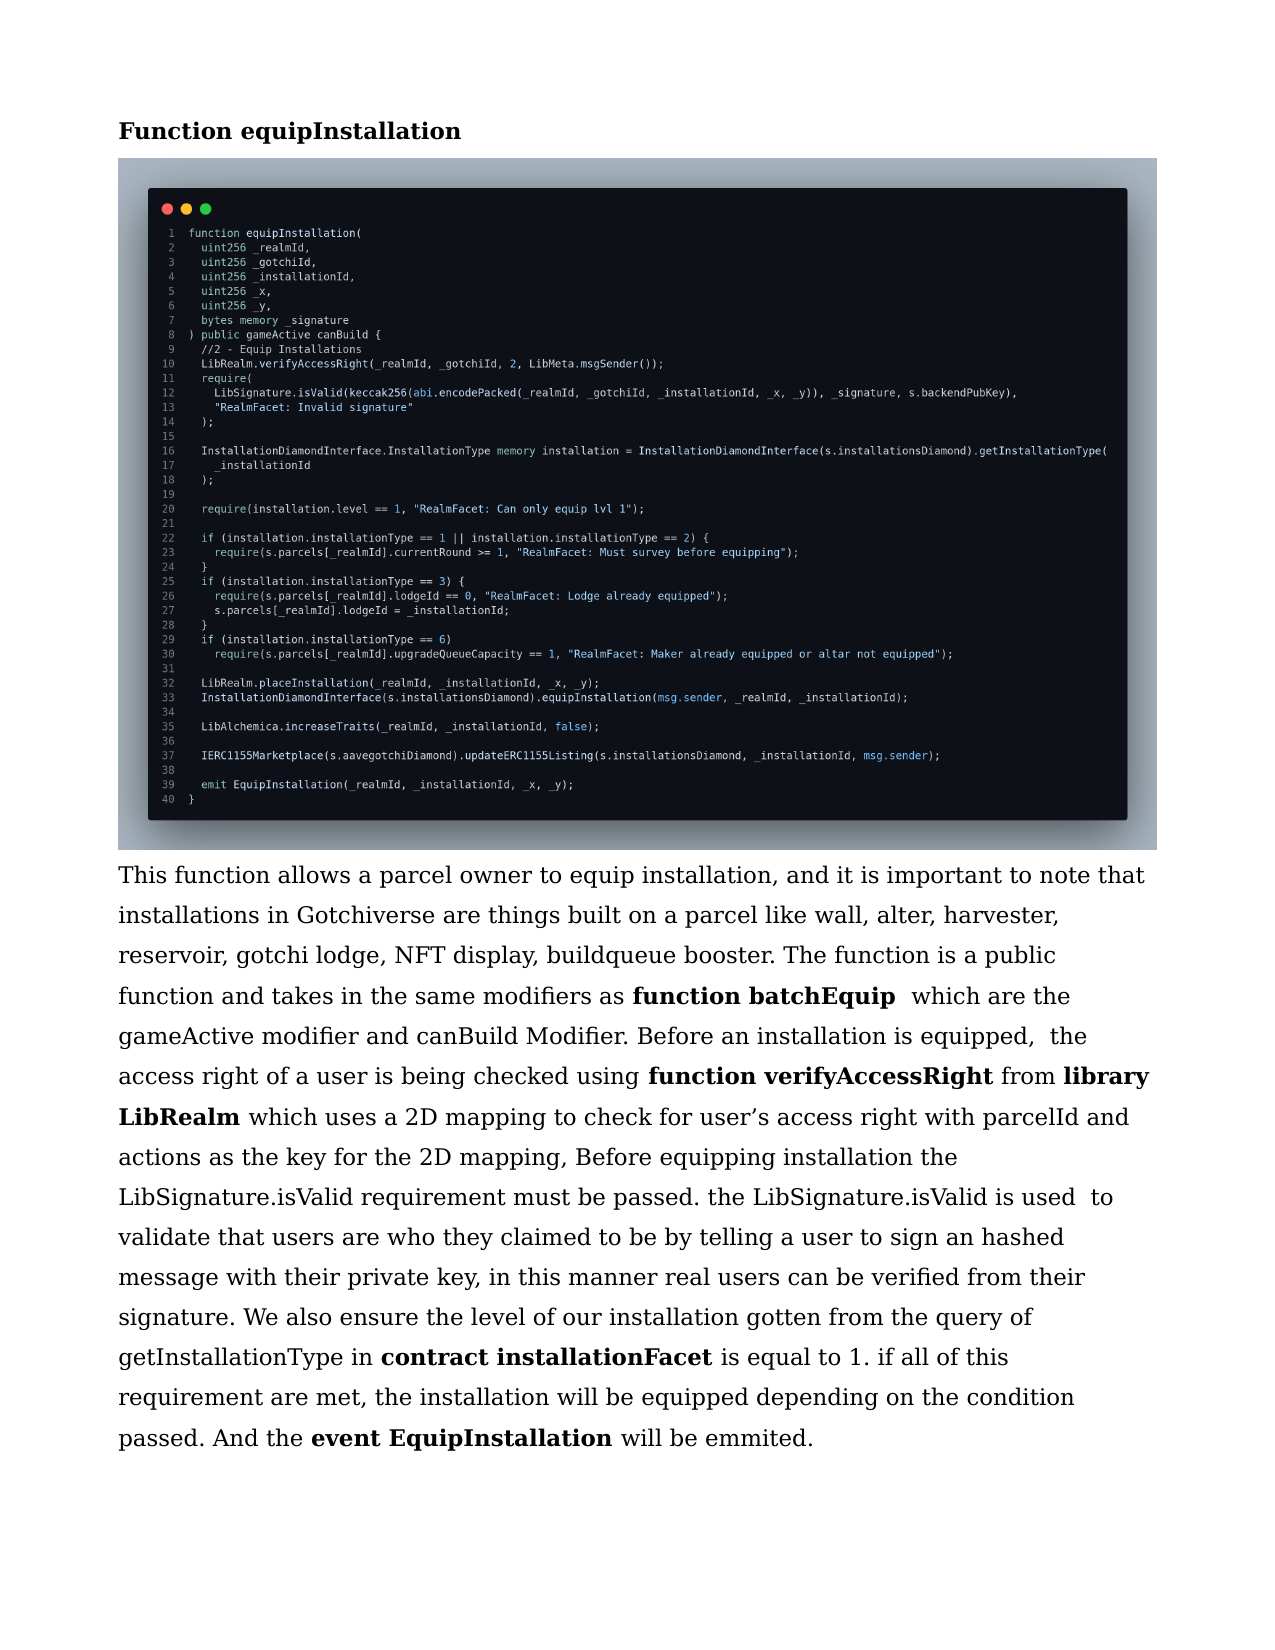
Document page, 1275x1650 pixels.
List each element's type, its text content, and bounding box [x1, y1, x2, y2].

picture [118, 158, 1157, 850]
text Function equipInstallation [118, 118, 1157, 145]
text This function allows a parcel owner to equip installation, and it is important to note that installations in Gotchiverse are things built on a parcel like wall, alter, harvester, reservoir, gotchi lodge, NFT display, buildqueue booster. The function is a public function and takes in the same modifiers as function batchEquip which are the gameActive modifier and canBuild Modifier. Before an installation is equipped, the access right of a user is being checked using function verifyAccessRight from library LibRealm which uses a 2D mapping to check for user’s access right with parcelId and actions as the key for the 2D mapping, Before equipping installation the LibSignature.isValid requirement must be passed. the LibSignature.isValid is used to validate that users are who they claimed to be by telling a user to sign an hashed message with their private key, in this manner real users can be verified from their signature. We also ensure the level of our installation gotten from the query of getInstallationType in contract installationFacet is equal to 1. if all of this requirement are met, the installation will be equipped depending on the condition passed. And the event EquipInstallation will be emmited. [118, 850, 1157, 1451]
